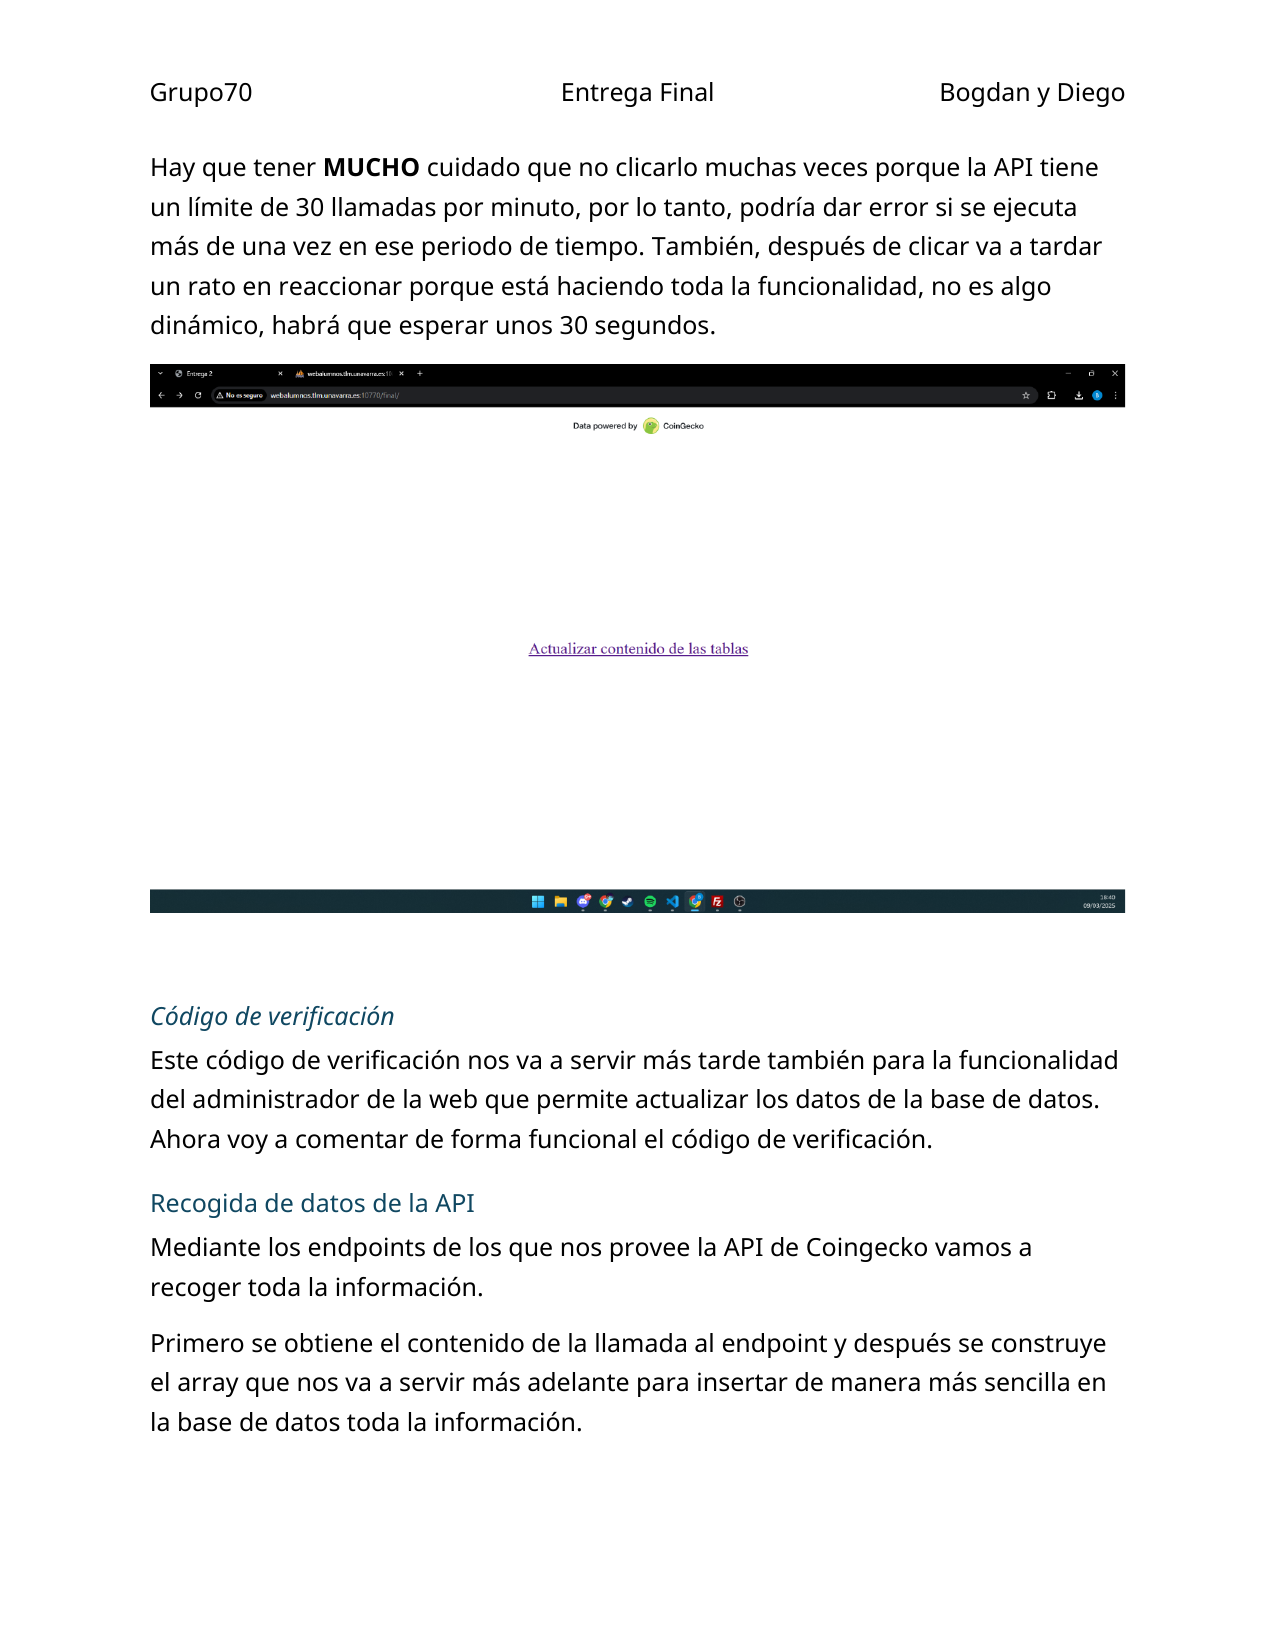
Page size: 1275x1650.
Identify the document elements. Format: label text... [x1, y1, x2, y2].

text Este código de verificación nos va a servir más tarde también para la funcionalidad del administrador de la web que permite actualizar los datos de la base de datos. Ahora voy a comentar de forma funcional el código de verificación. [150, 1043, 1125, 1156]
text Primero se obtiene el contenido de la llamada al endpoint y después se construye el array que nos va a servir más adelante para insertar de manera más sencilla en la base de datos toda la información. [150, 1325, 1125, 1438]
subtitle Recogida de datos de la API [150, 1186, 1125, 1220]
text Mediante los endpoints de los que nos provee la API de Coingecko vamos a recoger toda la información. [150, 1230, 1125, 1303]
text Hay que tener MUCHO cuidado que no clicarlo muchas veces porque la API tiene un límite de 30 llamadas por minuto, por lo tanto, podría dar error si se ejecuta más de una vez en ese periodo de tiempo. También, después de clicar va a tardar un rato en reaccionar porque está haciendo toda la funcionalidad, no es algo dinámico, habrá que esperar unos 30 segundos. [150, 150, 1125, 342]
subtitle Código de verificación [150, 999, 1125, 1033]
